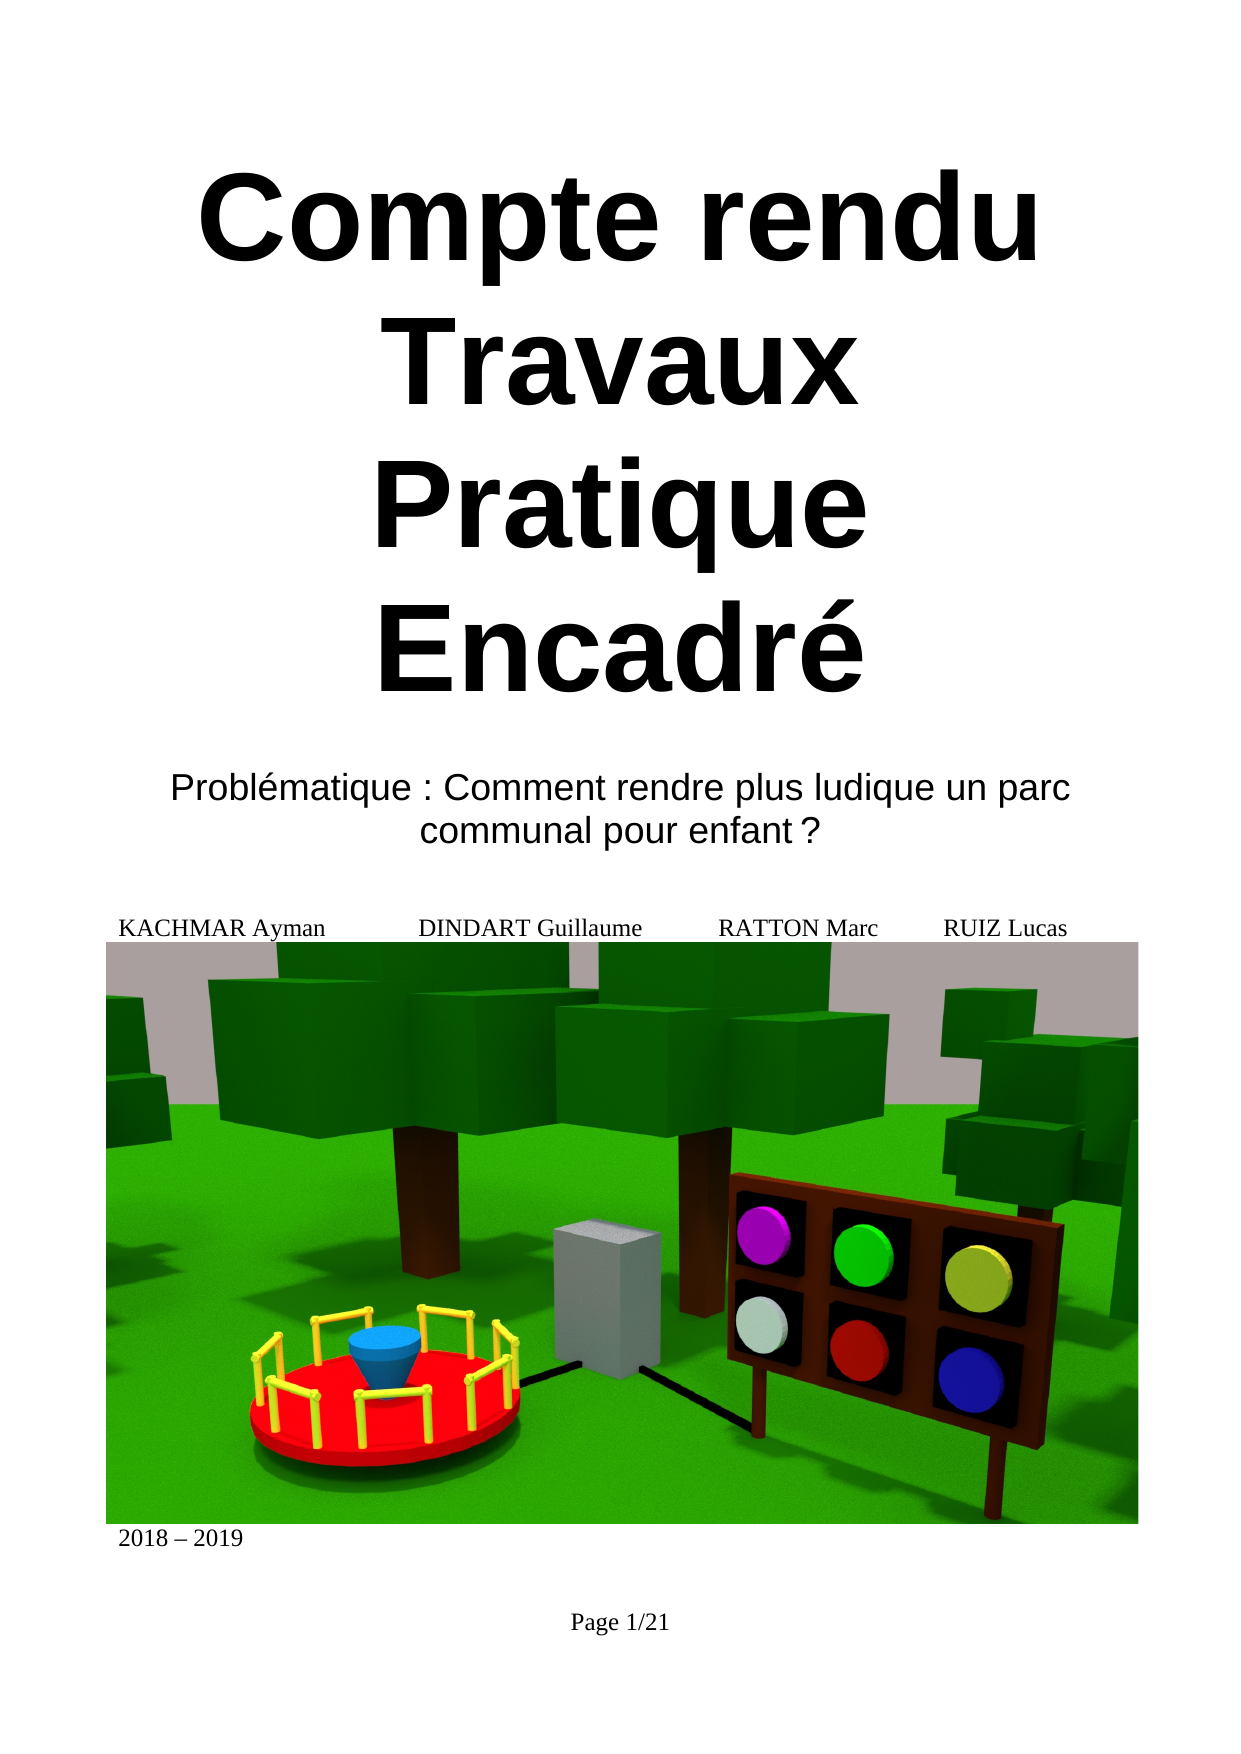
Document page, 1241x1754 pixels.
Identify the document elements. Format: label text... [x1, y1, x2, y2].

text 2018 – 2019 [118, 1524, 1122, 1552]
picture [106, 942, 1139, 1524]
title Compte rendu Travaux Pratique Encadré [118, 143, 1122, 718]
subtitle Problématique : Comment rendre plus ludique un parc communal pour enfant ? [118, 766, 1122, 852]
text KACHMAR Ayman DINDART Guillaume RATTON Marc RUIZ Lucas [118, 913, 1122, 942]
